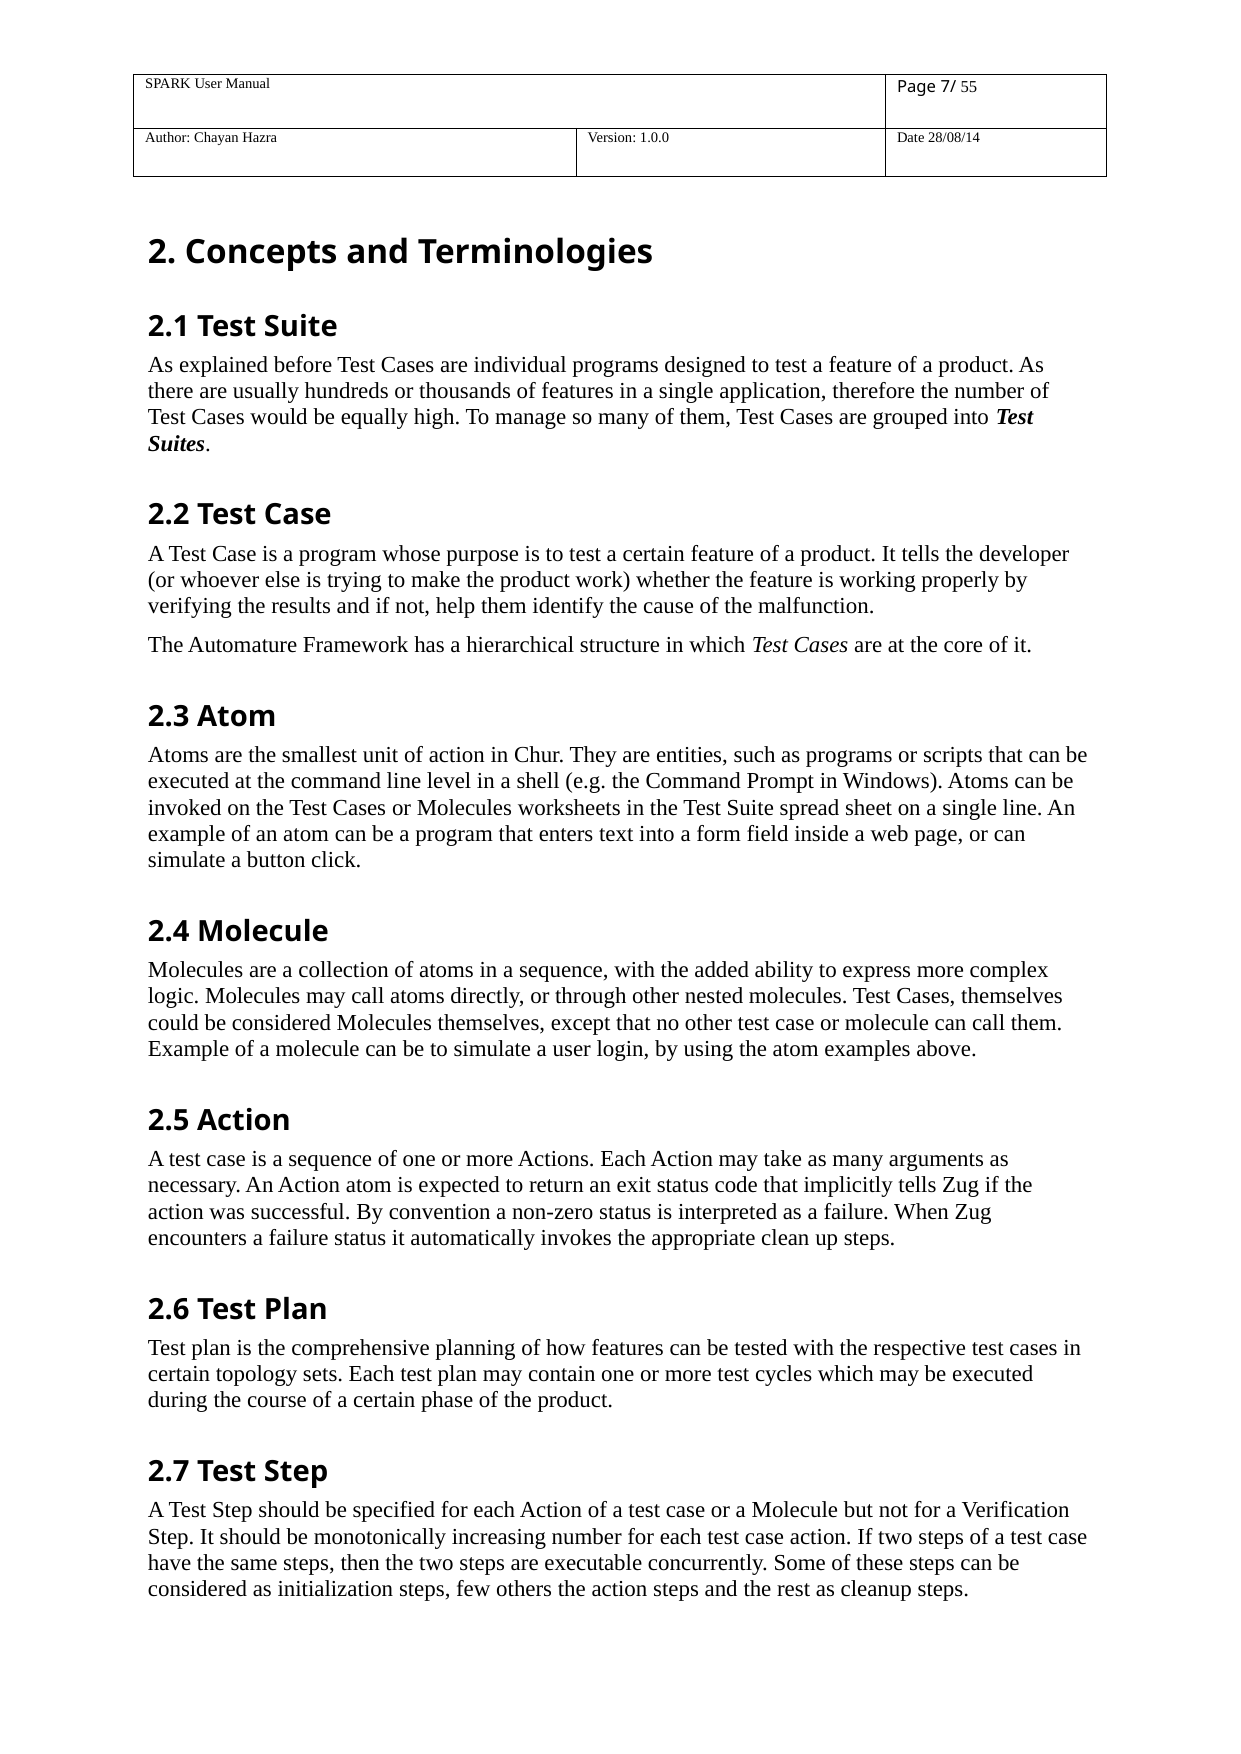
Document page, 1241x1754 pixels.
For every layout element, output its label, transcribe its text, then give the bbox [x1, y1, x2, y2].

text A Test Step should be specified for each Action of a test case or a Molecule but not for a Verification Step. It should be monotonically increasing number for each test case action. If two steps of a test case have the same steps, then the two steps are executable concurrently. Some of these steps can be considered as initialization steps, few others the action steps and the rest as cleanup steps. [148, 1496, 1092, 1602]
subtitle 2.1 Test Suite [148, 305, 1092, 344]
subtitle . Concepts and Terminologies [148, 228, 1092, 273]
subtitle 2.2 Test Case [148, 494, 1092, 533]
text As explained before Test Cases are individual programs designed to test a feature of a product. As there are usually hundreds or thousands of features in a single application, therefore the number of Test Cases would be equally high. To manage so many of them, Test Cases are grouped into Test Suites. [148, 351, 1092, 456]
subtitle 2.5 Action [148, 1099, 1092, 1139]
text A Test Case is a program whose purpose is to test a certain feature of a product. It tells the developer (or whoever else is trying to make the product work) whether the feature is working properly by verifying the results and if not, help them identify the cause of the malfunction. [148, 539, 1092, 619]
text Test plan is the comprehensive planning of how features can be tested with the respective test cases in certain topology sets. Each test plan may contain one or more test cycles which may be executed during the course of a certain phase of the product. [148, 1334, 1092, 1413]
text Molecules are a collection of atoms in a sequence, with the added ability to express more complex logic. Molecules may call atoms directly, or through other nested molecules. Test Cases, themselves could be considered Molecules themselves, except that no other test case or molecule can call them. Example of a molecule can be to simulate a user login, by using the atom examples above. [148, 956, 1092, 1062]
subtitle 2.3 Atom [148, 695, 1092, 735]
subtitle 2.6 Test Plan [148, 1288, 1092, 1328]
text A test case is a sequence of one or more Actions. Each Action may take as many arguments as necessary. An Action atom is expected to return an exit status code that implicitly tells Zug if the action was successful. By convention a non-zero status is interpreted as a failure. When Zug encounters a failure status it automatically invokes the appropriate clean up steps. [148, 1145, 1092, 1250]
text Atoms are the smallest unit of action in Chur. They are entities, such as programs or scripts that can be executed at the command line level in a shell (e.g. the Command Prompt in Windows). Atoms can be invoked on the Test Cases or Molecules worksheets in the Test Suite spread sheet on a single line. An example of an atom can be a program that enters text into a form field inside a web page, or can simulate a button click. [148, 741, 1092, 873]
text The Automature Framework has a hierarchical structure in which Test Cases are at the core of it. [148, 631, 1092, 657]
subtitle 2.7 Test Step [148, 1450, 1092, 1490]
subtitle 2.4 Molecule [148, 910, 1092, 950]
